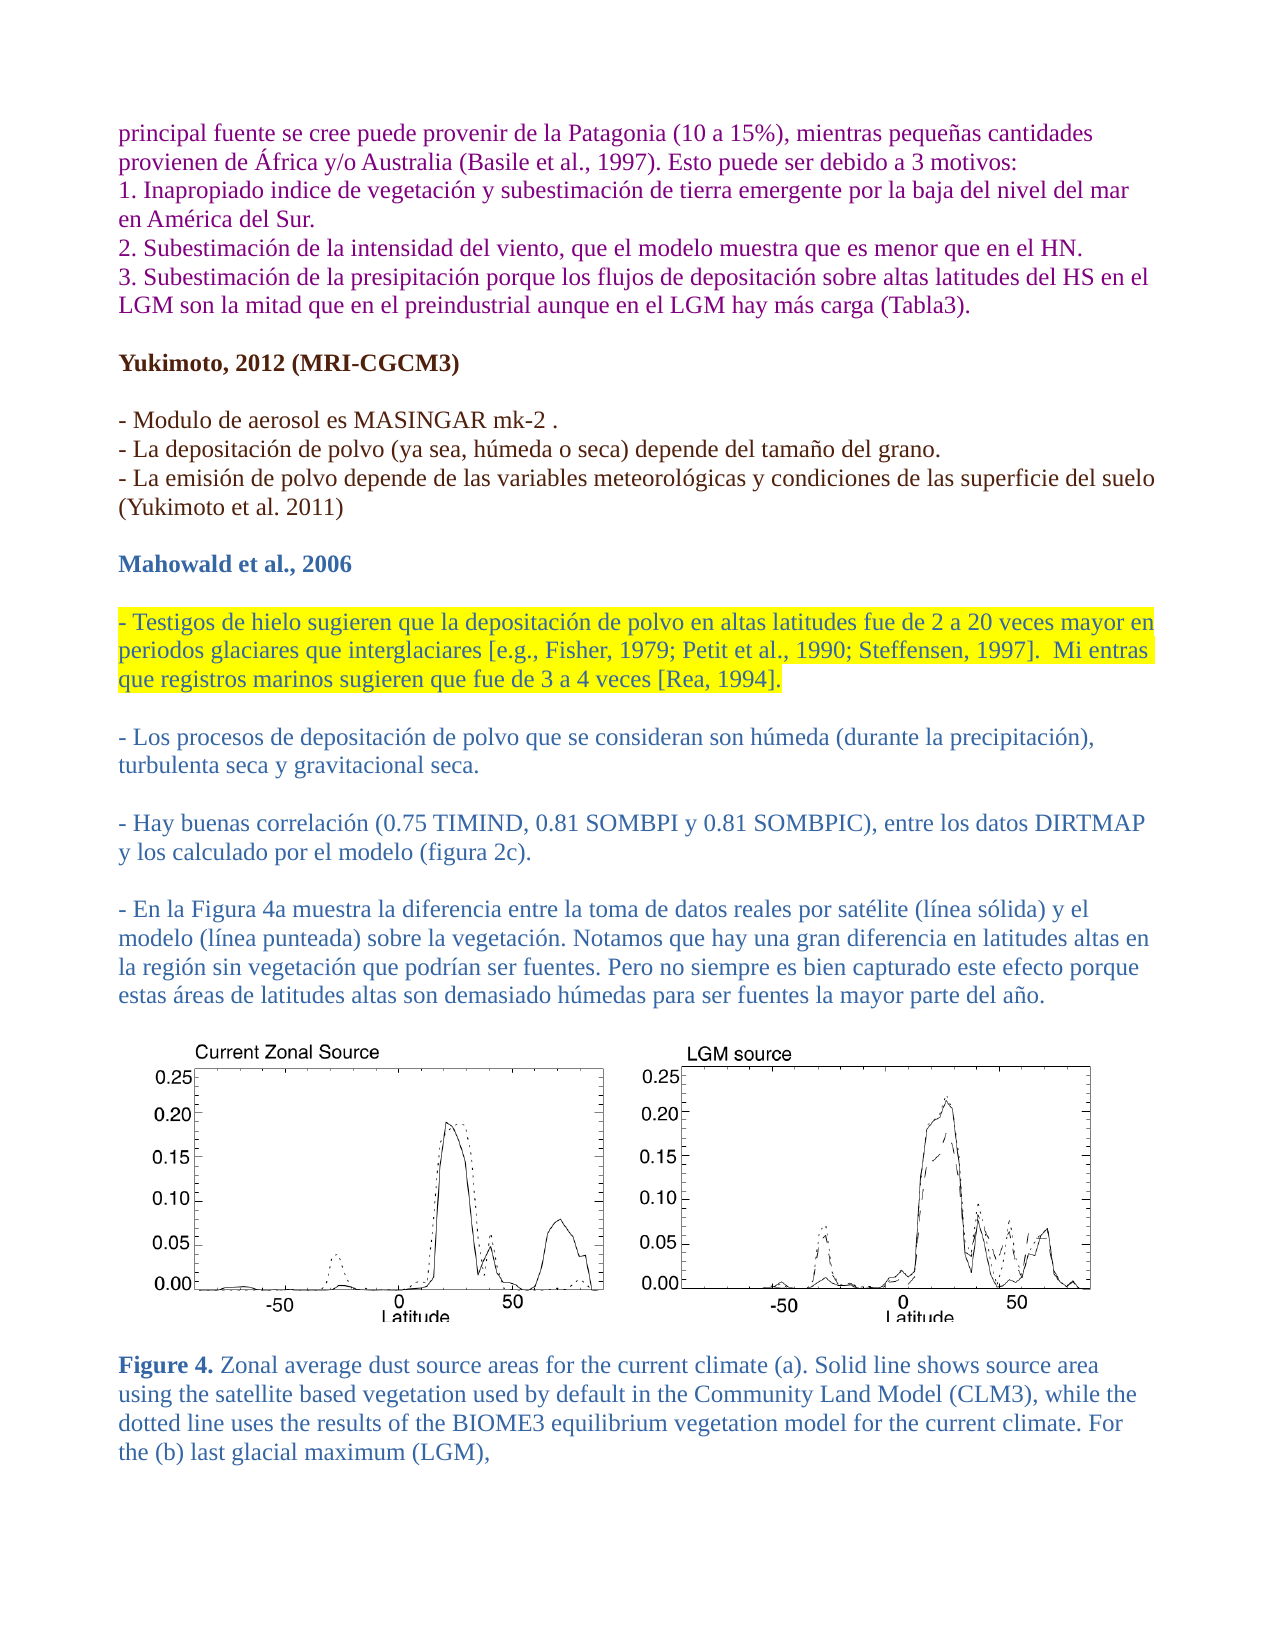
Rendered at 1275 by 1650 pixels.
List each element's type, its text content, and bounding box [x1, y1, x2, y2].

text 3. Subestimación de la presipitación porque los flujos de depositación sobre altas latitudes del HS en el LGM son la mitad que en el preindustrial aunque en el LGM hay más carga (Tabla3). [118, 262, 1157, 319]
text - La emisión de polvo depende de las variables meteorológicas y condiciones de las superficie del suelo (Yukimoto et al. 2011) [118, 463, 1157, 521]
text - Testigos de hielo sugieren que la depositación de polvo en altas latitudes fue de 2 a 20 veces mayor en periodos glaciares que interglaciares [e.g., Fisher, 1979; Petit et al., 1990; Steffensen, 1997]. Mi entras que registros marinos sugieren que fue de 3 a 4 veces [Rea, 1994]. [118, 607, 1157, 693]
picture [134, 1038, 1100, 1322]
text - En la Figura 4a muestra la diferencia entre la toma de datos reales por satélite (línea sólida) y el modelo (línea punteada) sobre la vegetación. Notamos que hay una gran diferencia en latitudes altas en la región sin vegetación que podrían ser fuentes. Pero no siempre es bien capturado este efecto porque estas áreas de latitudes altas son demasiado húmedas para ser fuentes la mayor parte del año. [118, 894, 1157, 1009]
text - La depositación de polvo (ya sea, húmeda o seca) depende del tamaño del grano. [118, 434, 1157, 463]
text - Modulo de aerosol es MASINGAR mk-2 . [118, 406, 1157, 434]
text - Hay buenas correlación (0.75 TIMIND, 0.81 SOMBPI y 0.81 SOMBPIC), entre los datos DIRTMAP y los calculado por el modelo (figura 2c). [118, 808, 1157, 866]
text - Los procesos de depositación de polvo que se consideran son húmeda (durante la precipitación), turbulenta seca y gravitacional seca. [118, 722, 1157, 779]
text 1. Inapropiado indice de vegetación y subestimación de tierra emergente por la baja del nivel del mar en América del Sur. [118, 176, 1157, 233]
text Figure 4. Zonal average dust source areas for the current climate (a). Solid line shows source area using the satellite based vegetation used by default in the Community Land Model (CLM3), while the dotted line uses the results of the BIOME3 equilibrium vegetation model for the current climate. For the (b) last glacial maximum (LGM), [118, 1351, 1157, 1466]
text Yukimoto, 2012 (MRI-CGCM3) [118, 348, 1157, 377]
text 2. Subestimación de la intensidad del viento, que el modelo muestra que es menor que en el HN. [118, 233, 1157, 262]
text principal fuente se cree puede provenir de la Patagonia (10 a 15%), mientras pequeñas cantidades provienen de África y/o Australia (Basile et al., 1997). Esto puede ser debido a 3 motivos: [118, 118, 1157, 176]
text Mahowald et al., 2006 [118, 549, 1157, 578]
